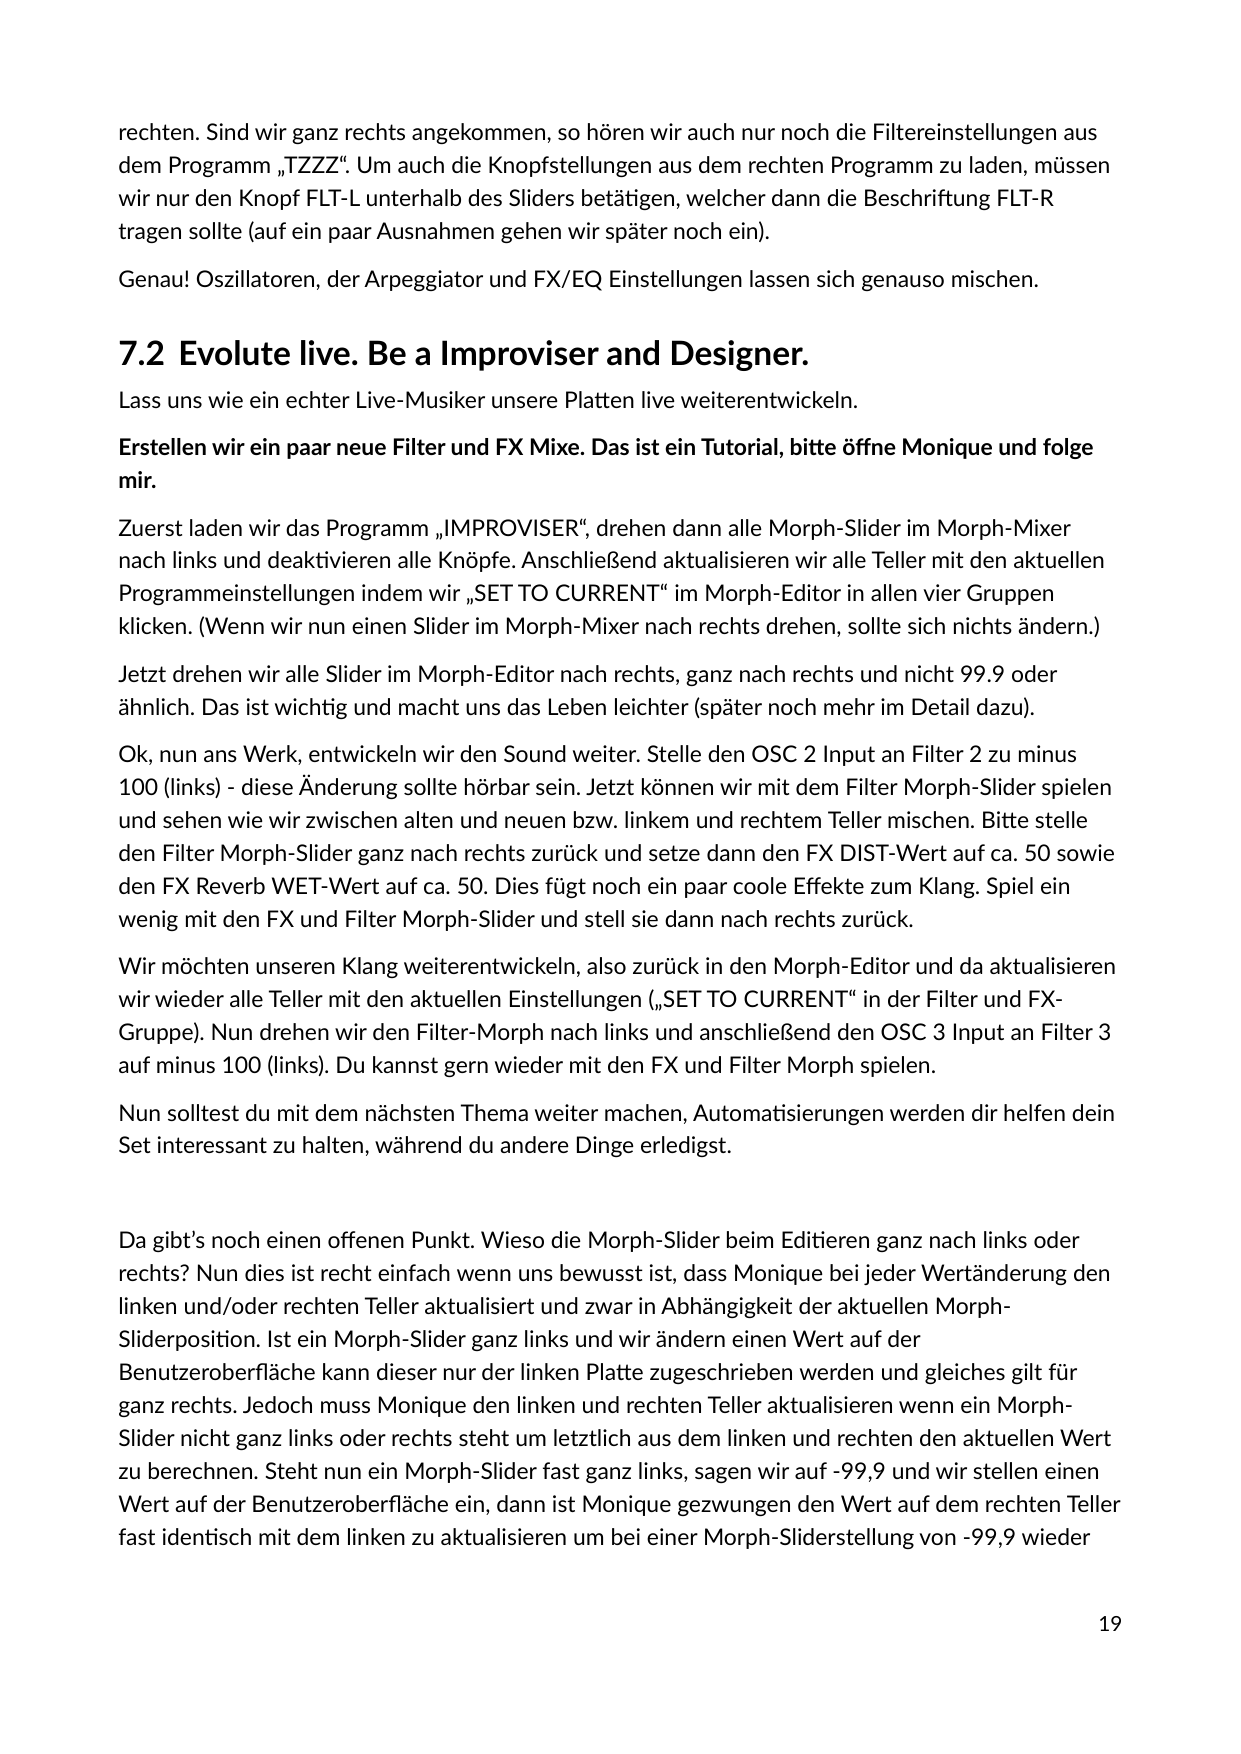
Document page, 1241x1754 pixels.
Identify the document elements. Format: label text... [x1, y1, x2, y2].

text Jetzt drehen wir alle Slider im Morph-Editor nach rechts, ganz nach rechts und nicht 99.9 oder ähnlich. Das ist wichtig und macht uns das Leben leichter (später noch mehr im Detail dazu). [118, 660, 1122, 720]
text Wir möchten unseren Klang weiterentwickeln, also zurück in den Morph-Editor und da aktualisieren wir wieder alle Teller mit den aktuellen Einstellungen („SET TO CURRENT“ in der Filter und FX-Gruppe). Nun drehen wir den Filter-Morph nach links und anschließend den OSC 3 Input an Filter 3 auf minus 100 (links). Du kannst gern wieder mit den FX und Filter Morph spielen. [118, 952, 1122, 1078]
text Ok, nun ans Werk, entwickeln wir den Sound weiter. Stelle den OSC 2 Input an Filter 2 zu minus 100 (links) - diese Änderung sollte hörbar sein. Jetzt können wir mit dem Filter Morph-Slider spielen und sehen wie wir zwischen alten und neuen bzw. linkem und rechtem Teller mischen. Bitte stelle den Filter Morph-Slider ganz nach rechts zurück und setze dann den FX DIST-Wert auf ca. 50 sowie den FX Reverb WET-Wert auf ca. 50. Dies fügt noch ein paar coole Effekte zum Klang. Spiel ein wenig mit den FX und Filter Morph-Slider und stell sie dann nach rechts zurück. [118, 740, 1122, 932]
text Zuerst laden wir das Programm „IMPROVISER“, drehen dann alle Morph-Slider im Morph-Mixer nach links und deaktivieren alle Knöpfe. Anschließend aktualisieren wir alle Teller mit den aktuellen Programmeinstellungen indem wir „SET TO CURRENT“ im Morph-Editor in allen vier Gruppen klicken. (Wenn wir nun einen Slider im Morph-Mixer nach rechts drehen, sollte sich nichts ändern.) [118, 513, 1122, 640]
text Genau! Oszillatoren, der Arpeggiator und FX/EQ Einstellungen lassen sich genauso mischen. [118, 264, 1122, 292]
text Lass uns wie ein echter Live-Musiker unsere Platten live weiterentwickeln. [118, 386, 1122, 413]
text Da gibt’s noch einen offenen Punkt. Wieso die Morph-Slider beim Editieren ganz nach links oder rechts? Nun dies ist recht einfach wenn uns bewusst ist, dass Monique bei jeder Wertänderung den linken und/oder rechten Teller aktualisiert und zwar in Abhängigkeit der aktuellen Morph-Sliderposition. Ist ein Morph-Slider ganz links und wir ändern einen Wert auf der Benutzeroberfläche kann dieser nur der linken Platte zugeschrieben werden und gleiches gilt für ganz rechts. Jedoch muss Monique den linken und rechten Teller aktualisieren wenn ein Morph-Slider nicht ganz links oder rechts steht um letztlich aus dem linken und rechten den aktuellen Wert zu berechnen. Steht nun ein Morph-Slider fast ganz links, sagen wir auf -99,9 und wir stellen einen Wert auf der Benutzeroberfläche ein, dann ist Monique gezwungen den Wert auf dem rechten Teller fast identisch mit dem linken zu aktualisieren um bei einer Morph-Sliderstellung von -99,9 wieder [118, 1226, 1122, 1550]
text Nun solltest du mit dem nächsten Thema weiter machen, Automatisierungen werden dir helfen dein Set interessant zu halten, während du andere Dinge erledigst. [118, 1098, 1122, 1159]
text Erstellen wir ein paar neue Filter und FX Mixe. Das ist ein Tutorial, bitte öffne Monique und folge mir. [118, 433, 1122, 493]
subtitle Evolute live. Be a Improviser and Designer. [118, 333, 1122, 373]
text rechten. Sind wir ganz rechts angekommen, so hören wir auch nur noch die Filtereinstellungen aus dem Programm „TZZZ“. Um auch die Knopfstellungen aus dem rechten Programm zu laden, müssen wir nur den Knopf FLT-L unterhalb des Sliders betätigen, welcher dann die Beschriftung FLT-R tragen sollte (auf ein paar Ausnahmen gehen wir später noch ein). [118, 118, 1122, 244]
